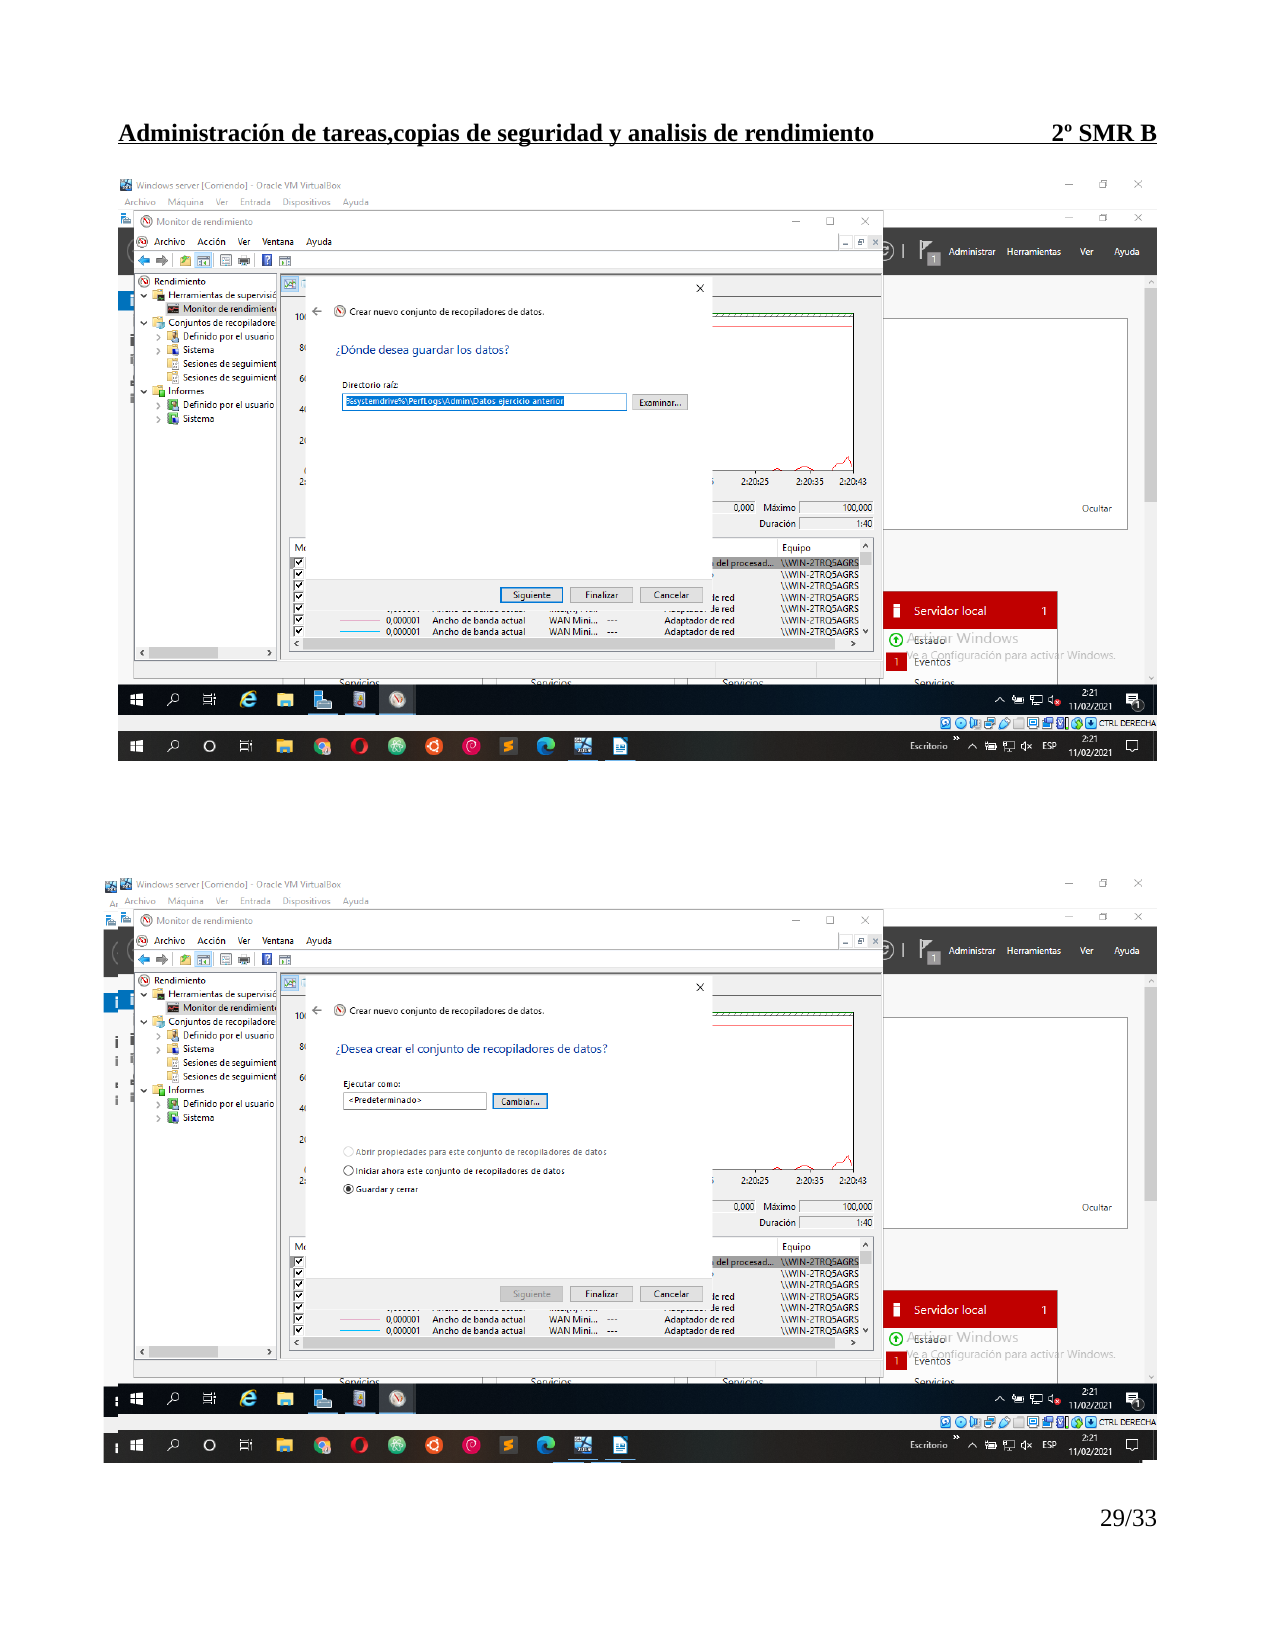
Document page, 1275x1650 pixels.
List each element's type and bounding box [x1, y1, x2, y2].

picture [103, 875, 1157, 1463]
picture [118, 176, 1157, 761]
